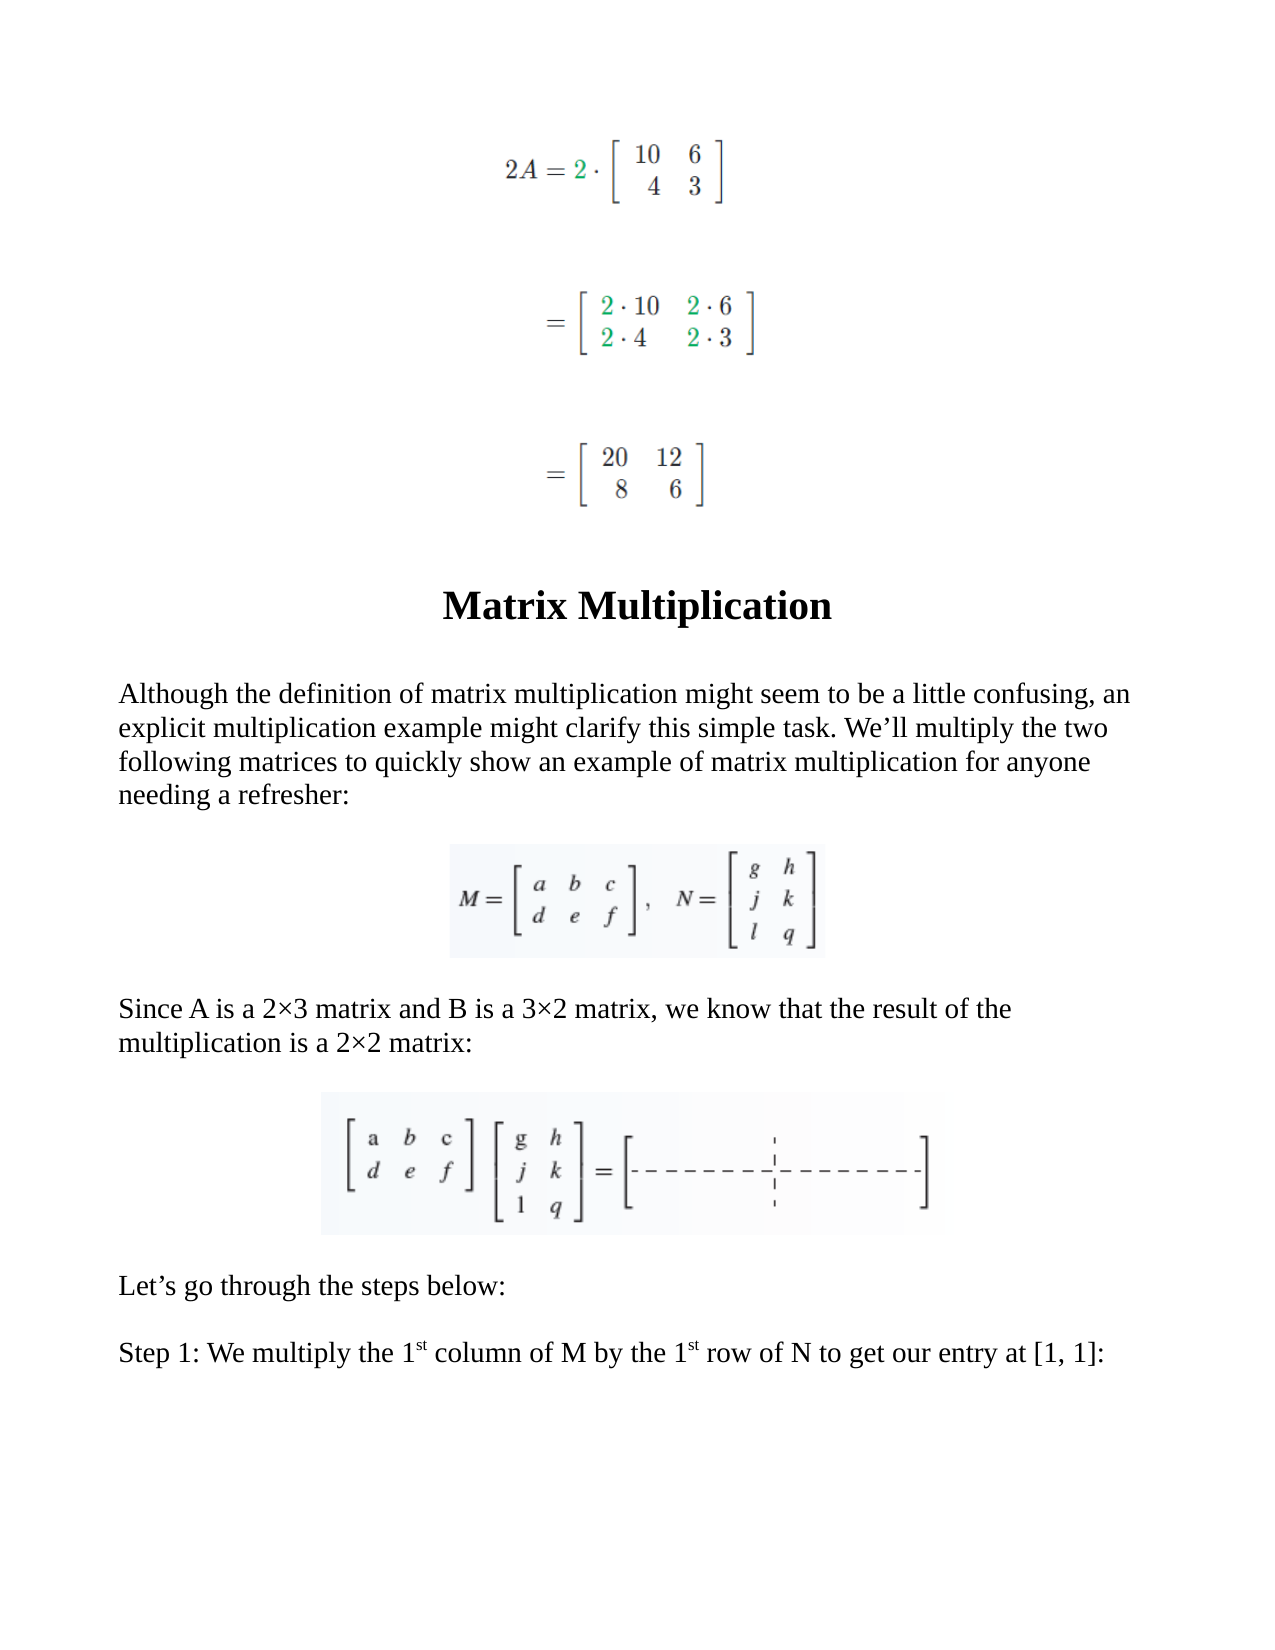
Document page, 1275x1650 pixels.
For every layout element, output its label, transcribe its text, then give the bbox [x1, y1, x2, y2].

text Although the definition of matrix multiplication might seem to be a little confusing, an explicit multiplication example might clarify this simple task. We’ll multiply the two following matrices to quickly show an example of matrix multiplication for anyone needing a refresher: [118, 677, 1157, 811]
text Matrix Multiplication [118, 581, 1157, 629]
text Since A is a 2×3 matrix and B is a 3×2 matrix, we know that the result of the multiplication is a 2×2 matrix: [118, 992, 1157, 1059]
text Step 1: We multiply the 1st column of M by the 1st row of N to get our entry at [1, 1]: [118, 1335, 1157, 1368]
text Let’s go through the steps below: [118, 1268, 1157, 1301]
picture [486, 118, 789, 533]
picture [449, 844, 826, 958]
picture [321, 1092, 954, 1235]
